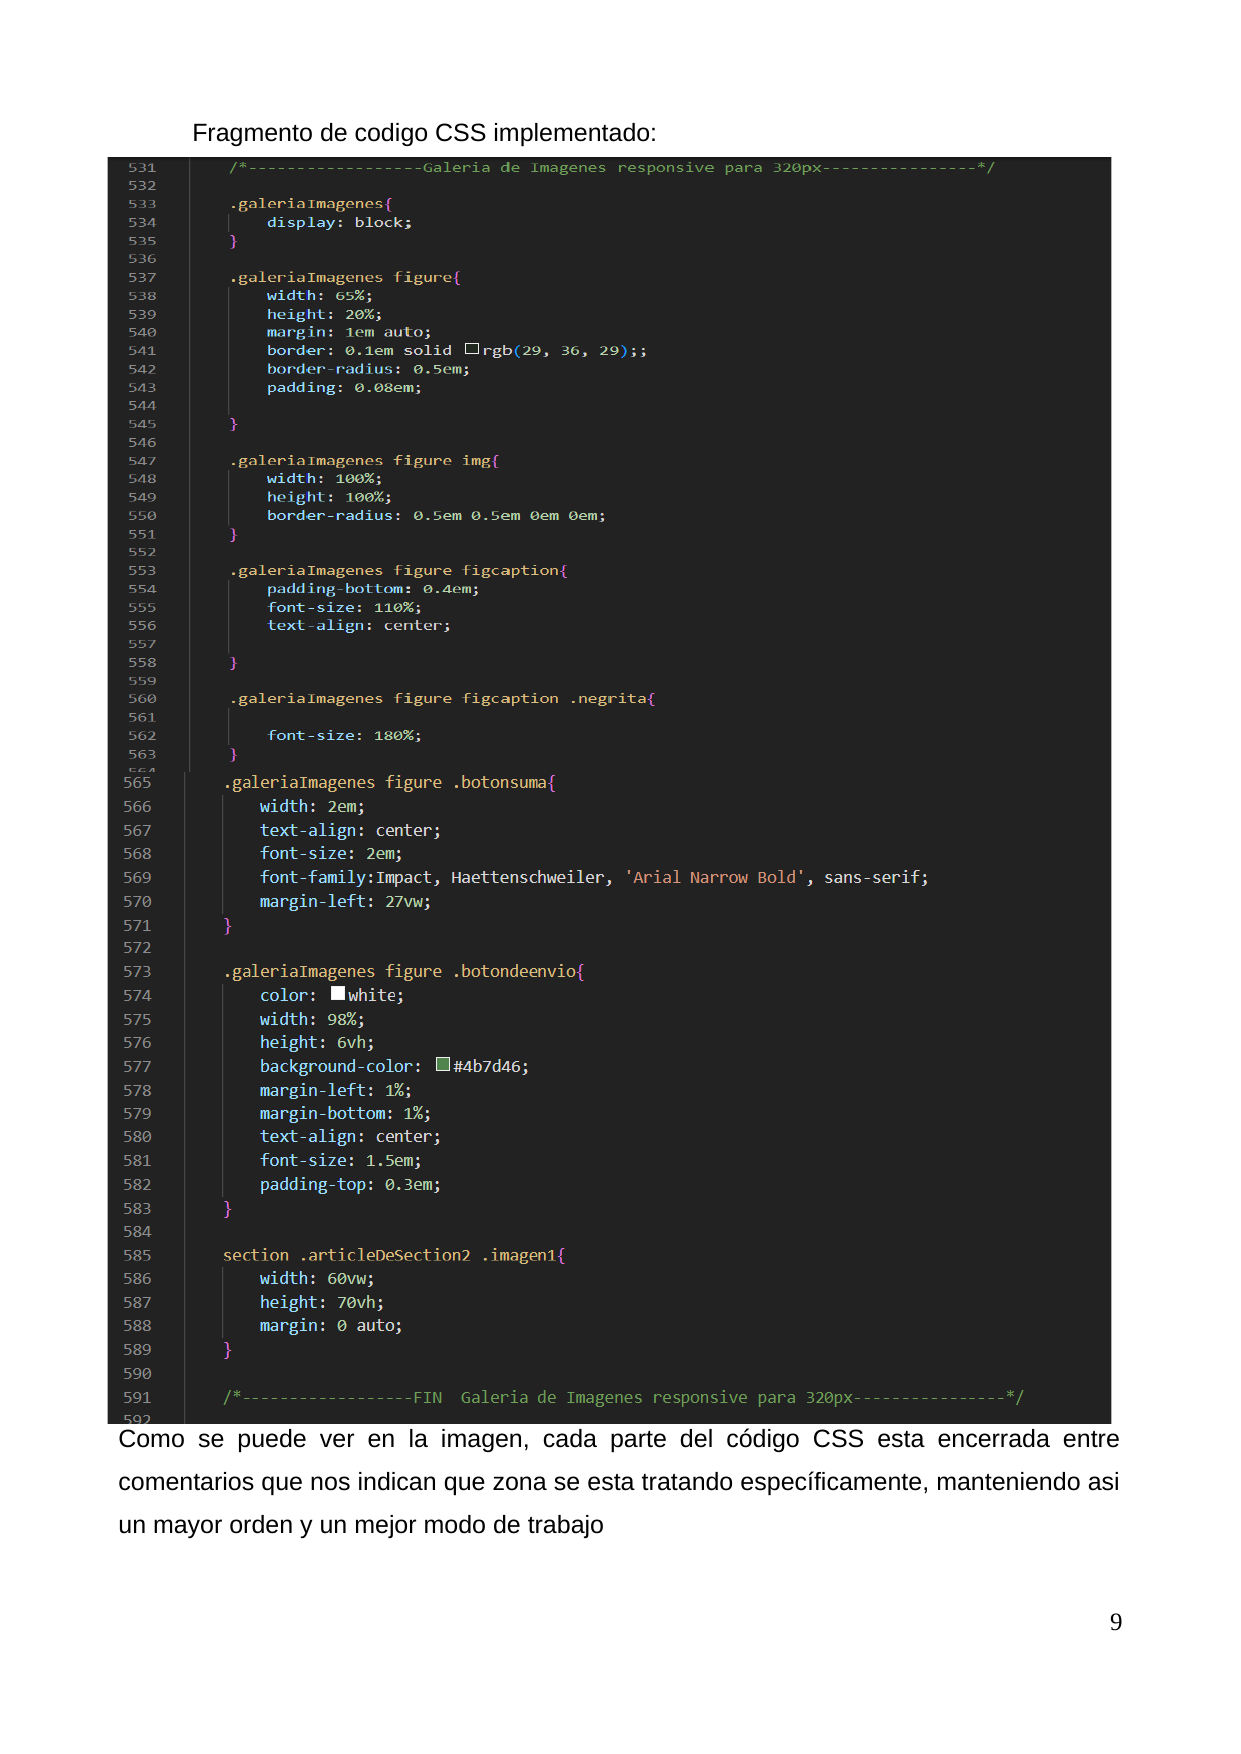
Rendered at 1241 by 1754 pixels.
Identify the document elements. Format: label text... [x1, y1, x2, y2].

text Como se puede ver en la imagen, cada parte del código CSS esta encerrada entre comentarios que nos indican que zona se esta tratando específicamente, manteniendo asi un mayor orden y un mejor modo de trabajo [118, 161, 1122, 1539]
text Fragmento de codigo CSS implementado: [118, 118, 1122, 147]
picture [107, 157, 1112, 1424]
